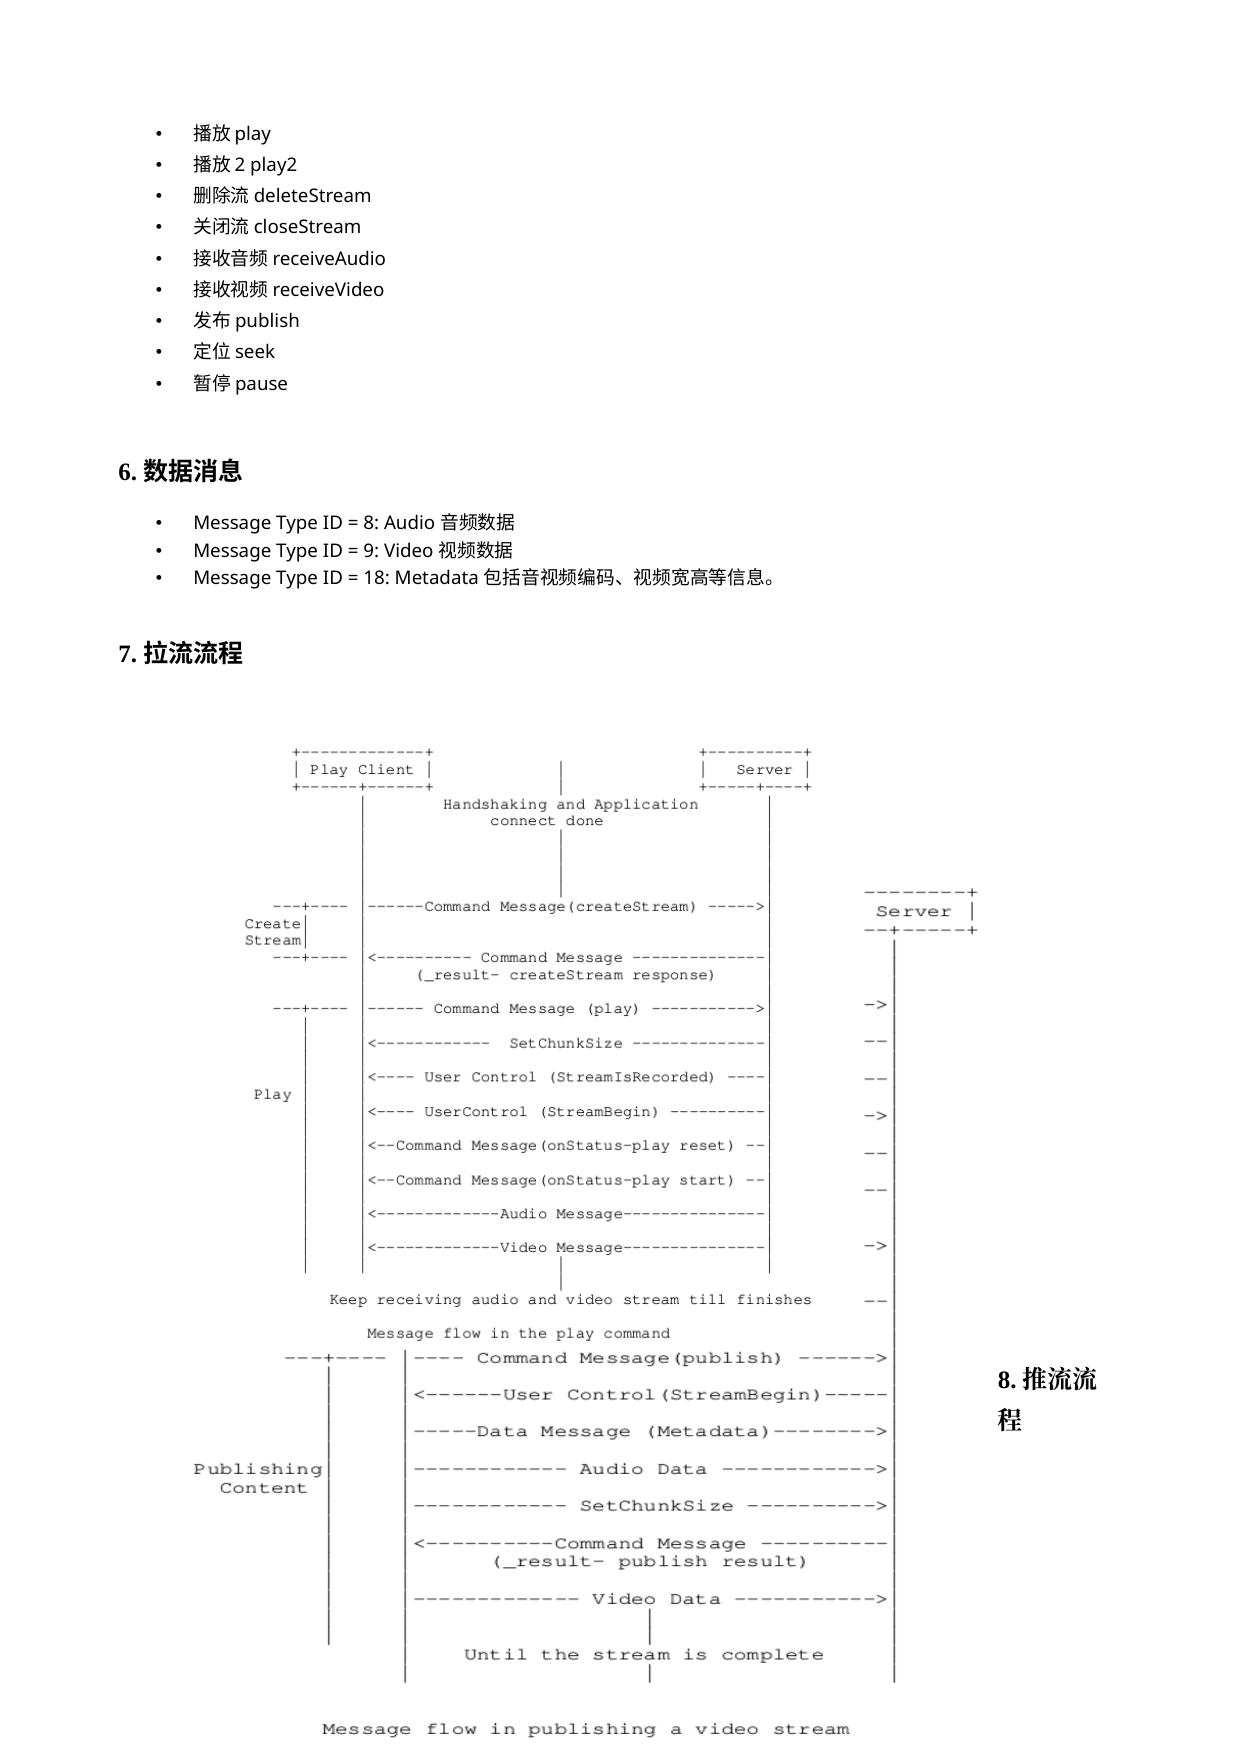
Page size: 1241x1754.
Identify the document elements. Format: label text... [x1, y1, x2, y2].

list Message Type ID = 8: Audio 音频数据 [156, 508, 1122, 535]
text [118, 1359, 174, 1437]
list 接收视频 receiveVideo [156, 274, 1122, 302]
text 8. 推流流程 [998, 1359, 1122, 1437]
list 接收音频 receiveAudio [156, 243, 1122, 270]
list 播放2 play2 [156, 149, 1122, 177]
list Message Type ID = 9: Video 视频数据 [156, 535, 1122, 562]
list 定位 seek [156, 337, 1122, 364]
list 删除流 deleteStream [156, 181, 1122, 208]
picture [174, 724, 998, 1754]
list 发布 publish [156, 306, 1122, 333]
list 播放play [156, 118, 1122, 145]
list 关闭流 closeStream [156, 212, 1122, 239]
text 6. 数据消息 [118, 452, 1122, 488]
text 7. 拉流流程 [118, 633, 1122, 669]
list 暂停 pause [156, 368, 1122, 395]
list Message Type ID = 18: Metadata 包括音视频编码、视频宽高等信息。 [156, 562, 1122, 589]
